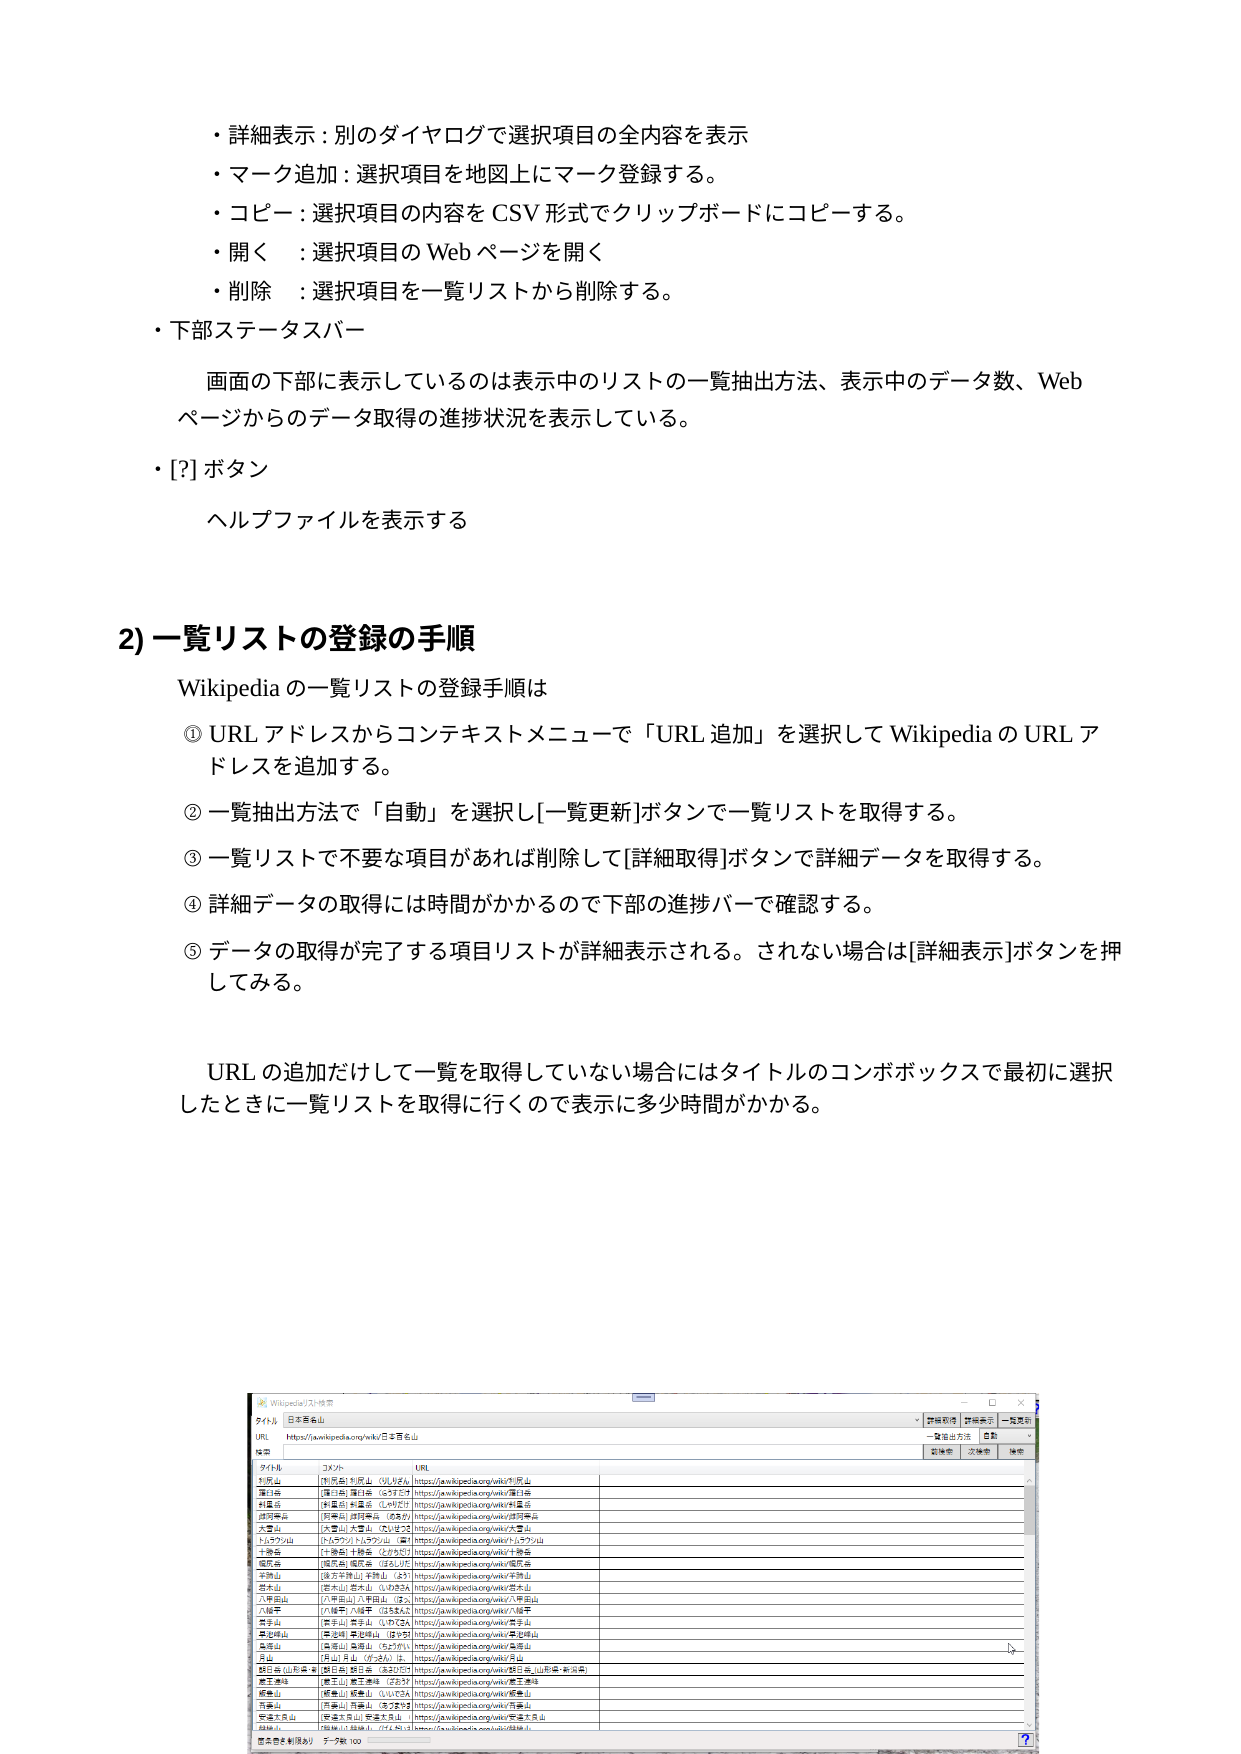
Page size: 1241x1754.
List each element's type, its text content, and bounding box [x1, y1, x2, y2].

text URLの追加だけして一覧を取得していない場合にはタイトルのコンボボックスで最初に選択したときに一覧リストを取得に行くので表示に多少時間がかかる。 [177, 1055, 1122, 1118]
text ・下部ステータスバー [148, 313, 1122, 345]
text ・詳細表示 : 別のダイヤログで選択項目の全内容を表示 [177, 118, 1122, 150]
text ⑤ データの取得が完了する項目リストが詳細表示される。されない場合は[詳細表示]ボタンを押してみる。 [183, 934, 1122, 997]
subtitle 2) 一覧リストの登録の手順 [118, 616, 1122, 658]
text ③ 一覧リストで不要な項目があれば削除して[詳細取得]ボタンで詳細データを取得する。 [183, 841, 1122, 873]
text ・削除 : 選択項目を一覧リストから削除する。 [177, 274, 1122, 306]
text ・コピー : 選択項目の内容をCSV形式でクリップボードにコピーする。 [177, 196, 1122, 228]
picture [247, 1393, 1040, 1754]
text ・マーク追加 : 選択項目を地図上にマーク登録する。 [177, 157, 1122, 189]
text ② 一覧抽出方法で「自動」を選択し[一覧更新]ボタンで一覧リストを取得する。 [183, 795, 1122, 827]
text ⓵ URLアドレスからコンテキストメニューで「URL追加」を選択してWikipediaのURLアドレスを追加する。 [183, 717, 1122, 780]
text ・[?] ボタン [148, 452, 1122, 483]
text 画面の下部に表示しているのは表示中のリストの一覧抽出方法、表示中のデータ数、Webページからのデータ取得の進捗状況を表示している。 [177, 364, 1122, 432]
text ・開く : 選択項目のWebページを開く [177, 235, 1122, 267]
text ④ 詳細データの取得には時間がかかるので下部の進捗バーで確認する。 [183, 887, 1122, 919]
text ヘルプファイルを表示する [177, 503, 1122, 534]
text Wikipediaの一覧リストの登録手順は [148, 671, 1122, 702]
